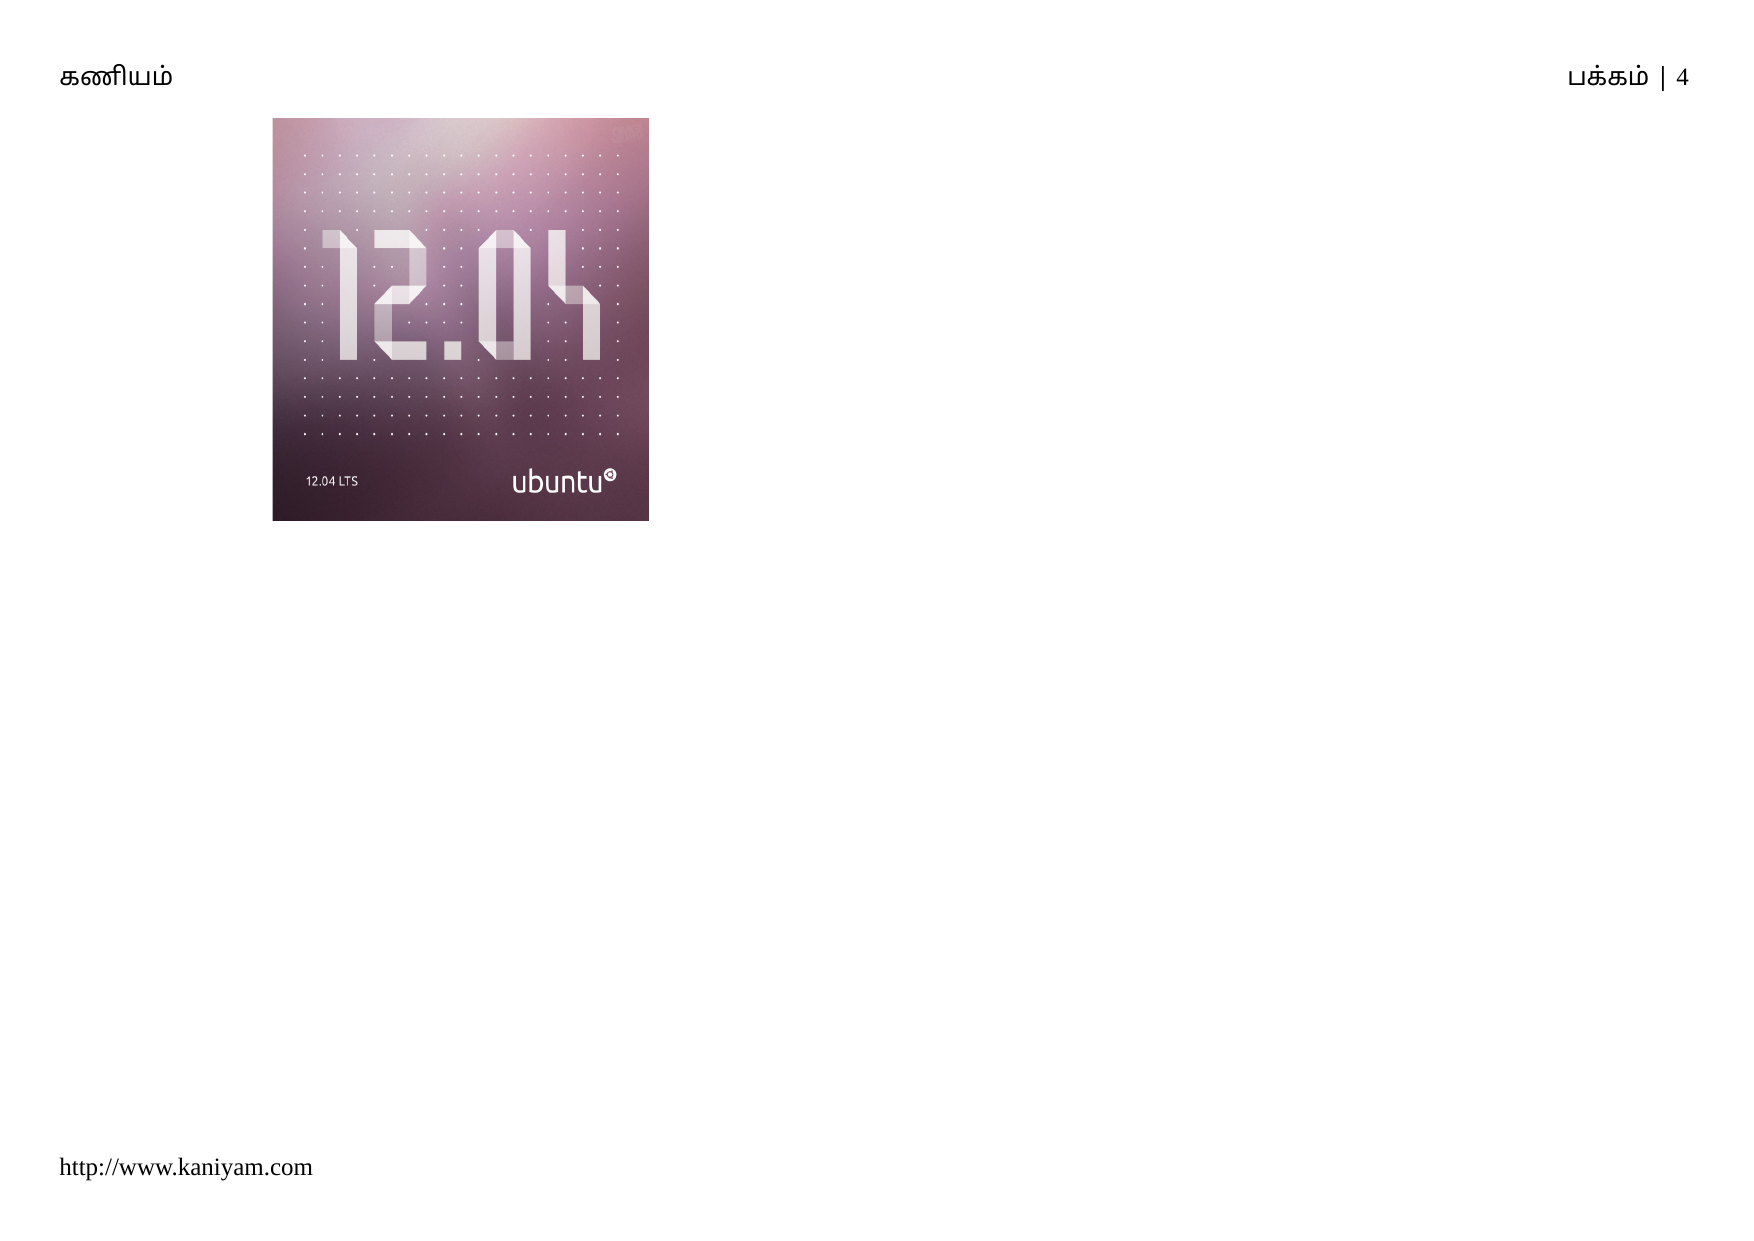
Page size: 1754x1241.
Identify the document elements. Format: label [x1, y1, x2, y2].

picture [272, 118, 649, 521]
